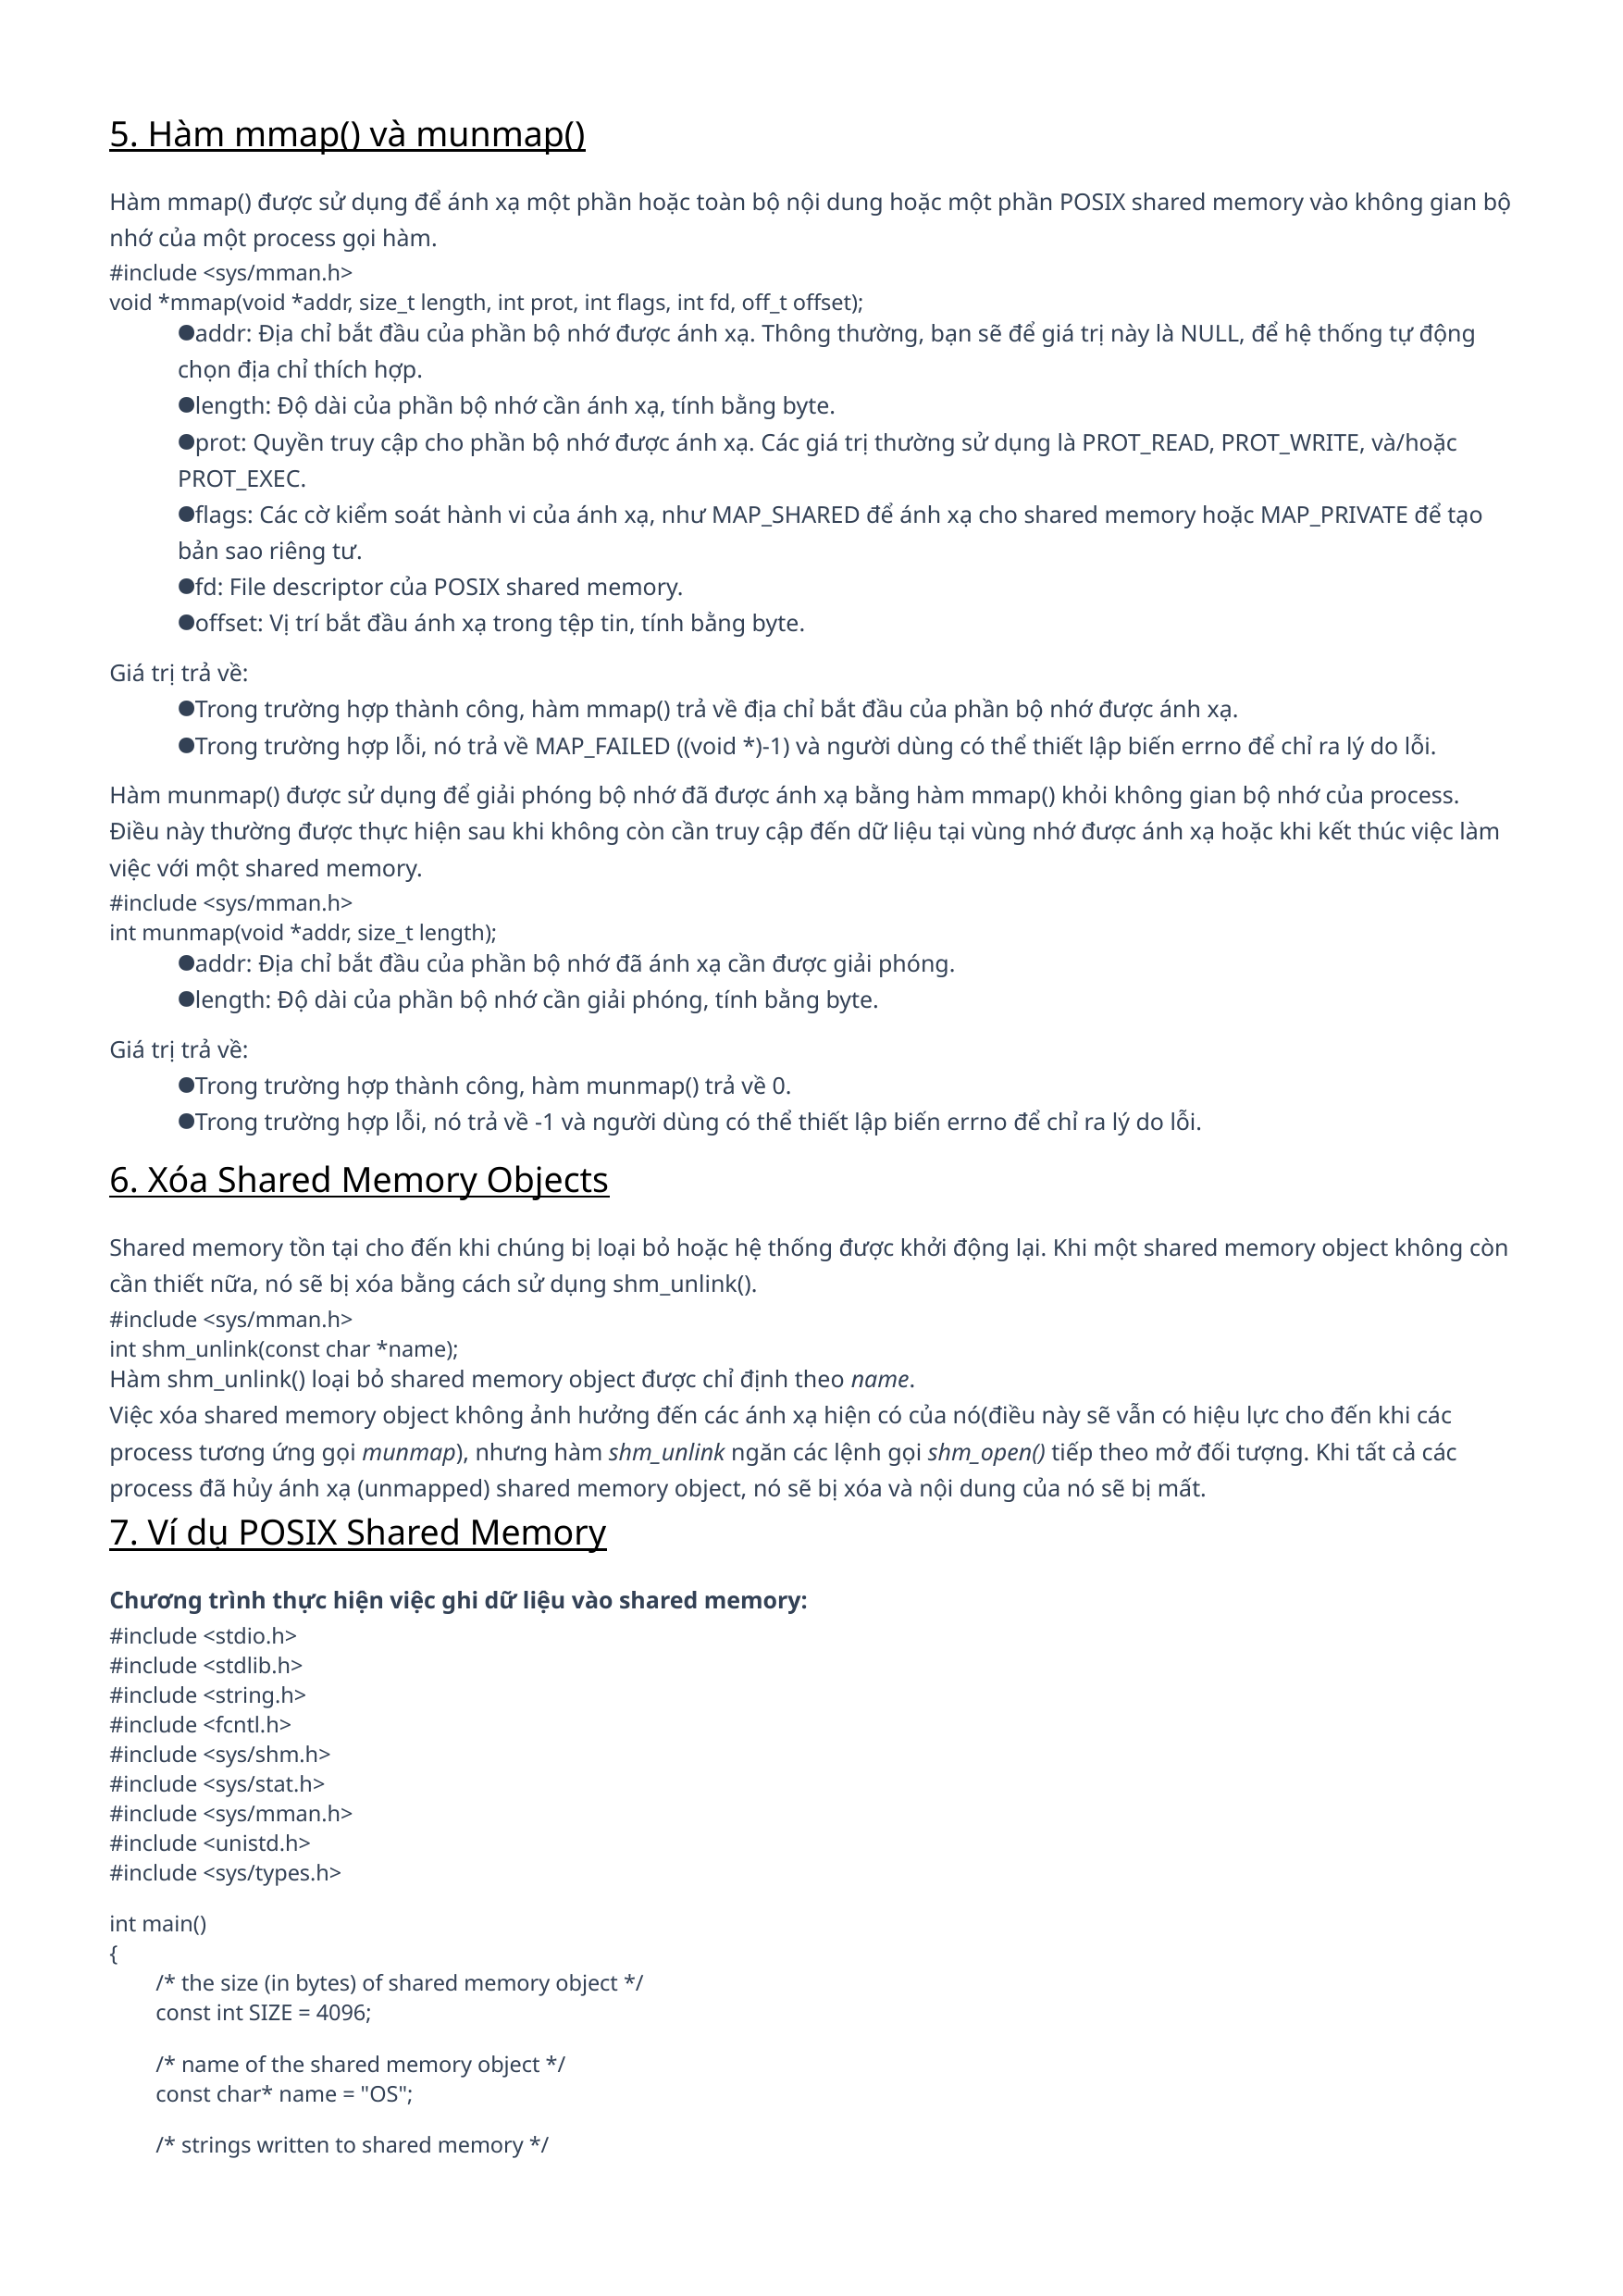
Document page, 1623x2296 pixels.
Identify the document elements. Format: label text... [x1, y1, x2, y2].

list offset: Vị trí bắt đầu ánh xạ trong tệp tin, tính bằng byte. [109, 607, 1514, 639]
text #include <sys/mman.h> [109, 1304, 1514, 1334]
list prot: Quyền truy cập cho phần bộ nhớ được ánh xạ. Các giá trị thường sử dụng là PROT_READ, PROT_WRITE, và/hoặc PROT_EXEC. [109, 426, 1514, 493]
text Hàm munmap() được sử dụng để giải phóng bộ nhớ đã được ánh xạ bằng hàm mmap() khỏi không gian bộ nhớ của process. Điều này thường được thực hiện sau khi không còn cần truy cập đến dữ liệu tại vùng nhớ được ánh xạ hoặc khi kết thúc việc làm việc với một shared memory. [109, 779, 1514, 883]
text const char* name = "OS"; [109, 2079, 1514, 2108]
list flags: Các cờ kiểm soát hành vi của ánh xạ, như MAP_SHARED để ánh xạ cho shared memory hoặc MAP_PRIVATE để tạo bản sao riêng tư. [109, 498, 1514, 566]
text int main() [109, 1908, 1514, 1938]
text #include <stdio.h> [109, 1620, 1514, 1650]
text void *mmap(void *addr, size_t length, int prot, int flags, int fd, off_t offset); [109, 288, 1514, 317]
text #include <string.h> [109, 1680, 1514, 1709]
list Trong trường hợp lỗi, nó trả về -1 và người dùng có thể thiết lập biến errno để chỉ ra lý do lỗi. [109, 1105, 1514, 1137]
text #include <sys/mman.h> [109, 258, 1514, 288]
subtitle 6. Xóa Shared Memory Objects [109, 1155, 1514, 1202]
text int munmap(void *addr, size_t length); [109, 917, 1514, 947]
list addr: Địa chỉ bắt đầu của phần bộ nhớ đã ánh xạ cần được giải phóng. [109, 947, 1514, 978]
list fd: File descriptor của POSIX shared memory. [109, 571, 1514, 602]
text #include <fcntl.h> [109, 1709, 1514, 1739]
text Hàm mmap() được sử dụng để ánh xạ một phần hoặc toàn bộ nội dung hoặc một phần POSIX shared memory vào không gian bộ nhớ của một process gọi hàm. [109, 185, 1514, 254]
text Giá trị trả về: [109, 1033, 1514, 1064]
text #include <sys/mman.h> [109, 887, 1514, 917]
list length: Độ dài của phần bộ nhớ cần giải phóng, tính bằng byte. [109, 983, 1514, 1015]
list Trong trường hợp thành công, hàm munmap() trả về 0. [109, 1069, 1514, 1100]
text const int SIZE = 4096; [109, 1997, 1514, 2027]
list Trong trường hợp lỗi, nó trả về MAP_FAILED ((void *)-1) và người dùng có thể thiết lập biến errno để chỉ ra lý do lỗi. [109, 729, 1514, 761]
list addr: Địa chỉ bắt đầu của phần bộ nhớ được ánh xạ. Thông thường, bạn sẽ để giá trị này là NULL, để hệ thống tự động chọn địa chỉ thích hợp. [109, 317, 1514, 385]
text #include <sys/shm.h> [109, 1739, 1514, 1769]
text #include <sys/stat.h> [109, 1769, 1514, 1798]
text Giá trị trả về: [109, 657, 1514, 689]
list length: Độ dài của phần bộ nhớ cần ánh xạ, tính bằng byte. [109, 390, 1514, 421]
text Việc xóa shared memory object không ảnh hưởng đến các ánh xạ hiện có của nó(điều này sẽ vẫn có hiệu lực cho đến khi các process tương ứng gọi munmap), nhưng hàm shm_unlink ngăn các lệnh gọi shm_open() tiếp theo mở đối tượng. Khi tất cả các process đã hủy ánh xạ (unmapped) shared memory object, nó sẽ bị xóa và nội dung của nó sẽ bị mất. [109, 1399, 1514, 1503]
text { [109, 1938, 1514, 1967]
subtitle 5. Hàm mmap() và munmap() [109, 109, 1514, 156]
text Chương trình thực hiện việc ghi dữ liệu vào shared memory: [109, 1584, 1514, 1616]
text #include <stdlib.h> [109, 1650, 1514, 1680]
text /* name of the shared memory object */ [109, 2049, 1514, 2079]
list Trong trường hợp thành công, hàm mmap() trả về địa chỉ bắt đầu của phần bộ nhớ được ánh xạ. [109, 693, 1514, 725]
text #include <unistd.h> [109, 1828, 1514, 1857]
text Hàm shm_unlink() loại bỏ shared memory object được chỉ định theo name. [109, 1363, 1514, 1395]
text int shm_unlink(const char *name); [109, 1334, 1514, 1363]
text #include <sys/mman.h> [109, 1798, 1514, 1828]
text Shared memory tồn tại cho đến khi chúng bị loại bỏ hoặc hệ thống được khởi động lại. Khi một shared memory object không còn cần thiết nữa, nó sẽ bị xóa bằng cách sử dụng shm_unlink(). [109, 1232, 1514, 1299]
subtitle 7. Ví dụ POSIX Shared Memory [109, 1508, 1514, 1556]
text /* the size (in bytes) of shared memory object */ [109, 1967, 1514, 1997]
text #include <sys/types.h> [109, 1857, 1514, 1887]
text /* strings written to shared memory */ [109, 2130, 1514, 2160]
